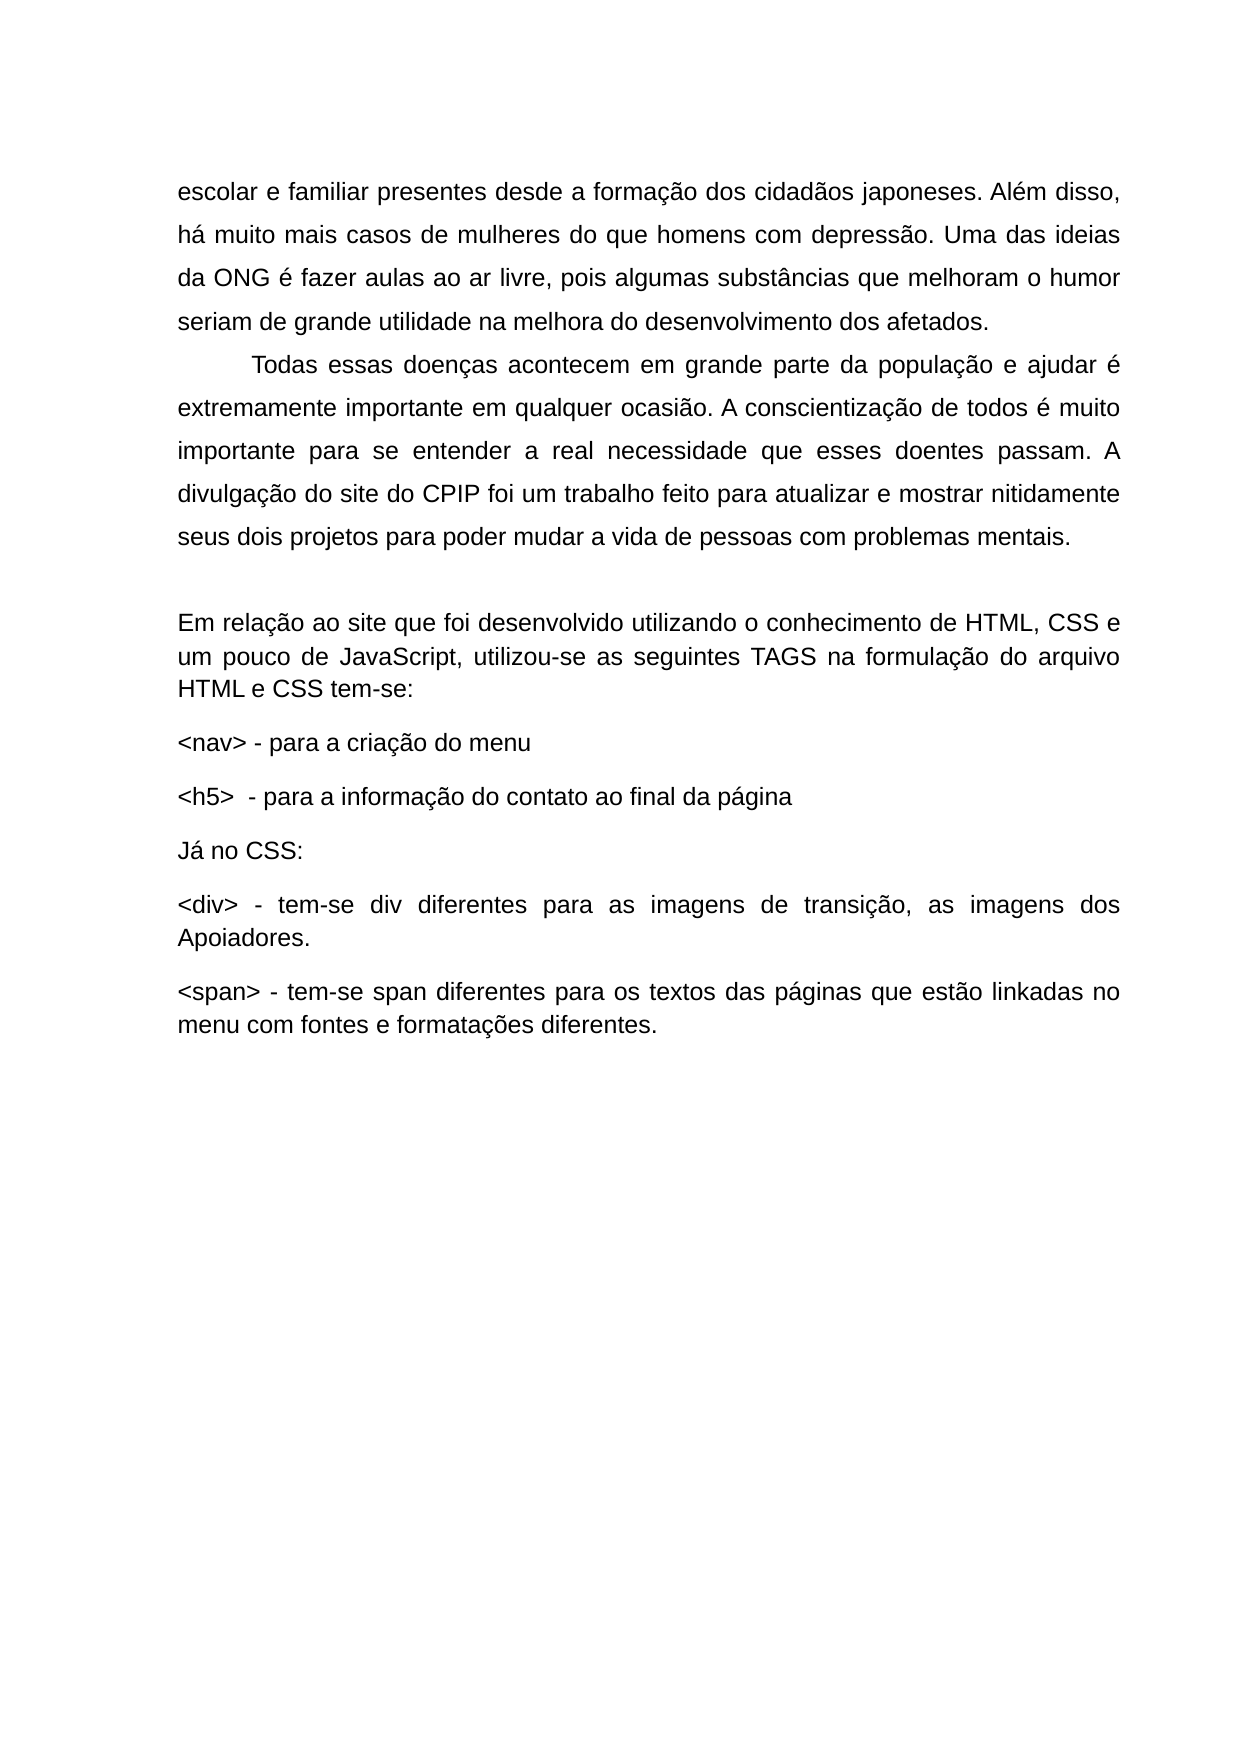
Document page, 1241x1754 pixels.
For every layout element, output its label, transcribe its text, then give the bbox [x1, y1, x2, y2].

text <span> - tem-se span diferentes para os textos das páginas que estão linkadas no menu com fontes e formatações diferentes. [177, 977, 1122, 1038]
text <nav> - para a criação do menu [177, 728, 1122, 757]
text <h5> - para a informação do contato ao final da página [177, 782, 1122, 811]
text Todas essas doenças acontecem em grande parte da população e ajudar é extremamente importante em qualquer ocasião. A conscientização de todos é muito importante para se entender a real necessidade que esses doentes passam. A divulgação do site do CPIP foi um trabalho feito para atualizar e mostrar nitidamente seus dois projetos para poder mudar a vida de pessoas com problemas mentais. [177, 350, 1122, 551]
text Já no CSS: [177, 836, 1122, 865]
text Em relação ao site que foi desenvolvido utilizando o conhecimento de HTML, CSS e um pouco de JavaScript, utilizou-se as seguintes TAGS na formulação do arquivo HTML e CSS tem-se: [177, 608, 1122, 703]
text <div> - tem-se div diferentes para as imagens de transição, as imagens dos Apoiadores. [177, 890, 1122, 952]
text escolar e familiar presentes desde a formação dos cidadãos japoneses. Além disso, há muito mais casos de mulheres do que homens com depressão. Uma das ideias da ONG é fazer aulas ao ar livre, pois algumas substâncias que melhoram o humor seriam de grande utilidade na melhora do desenvolvimento dos afetados. [177, 177, 1122, 335]
